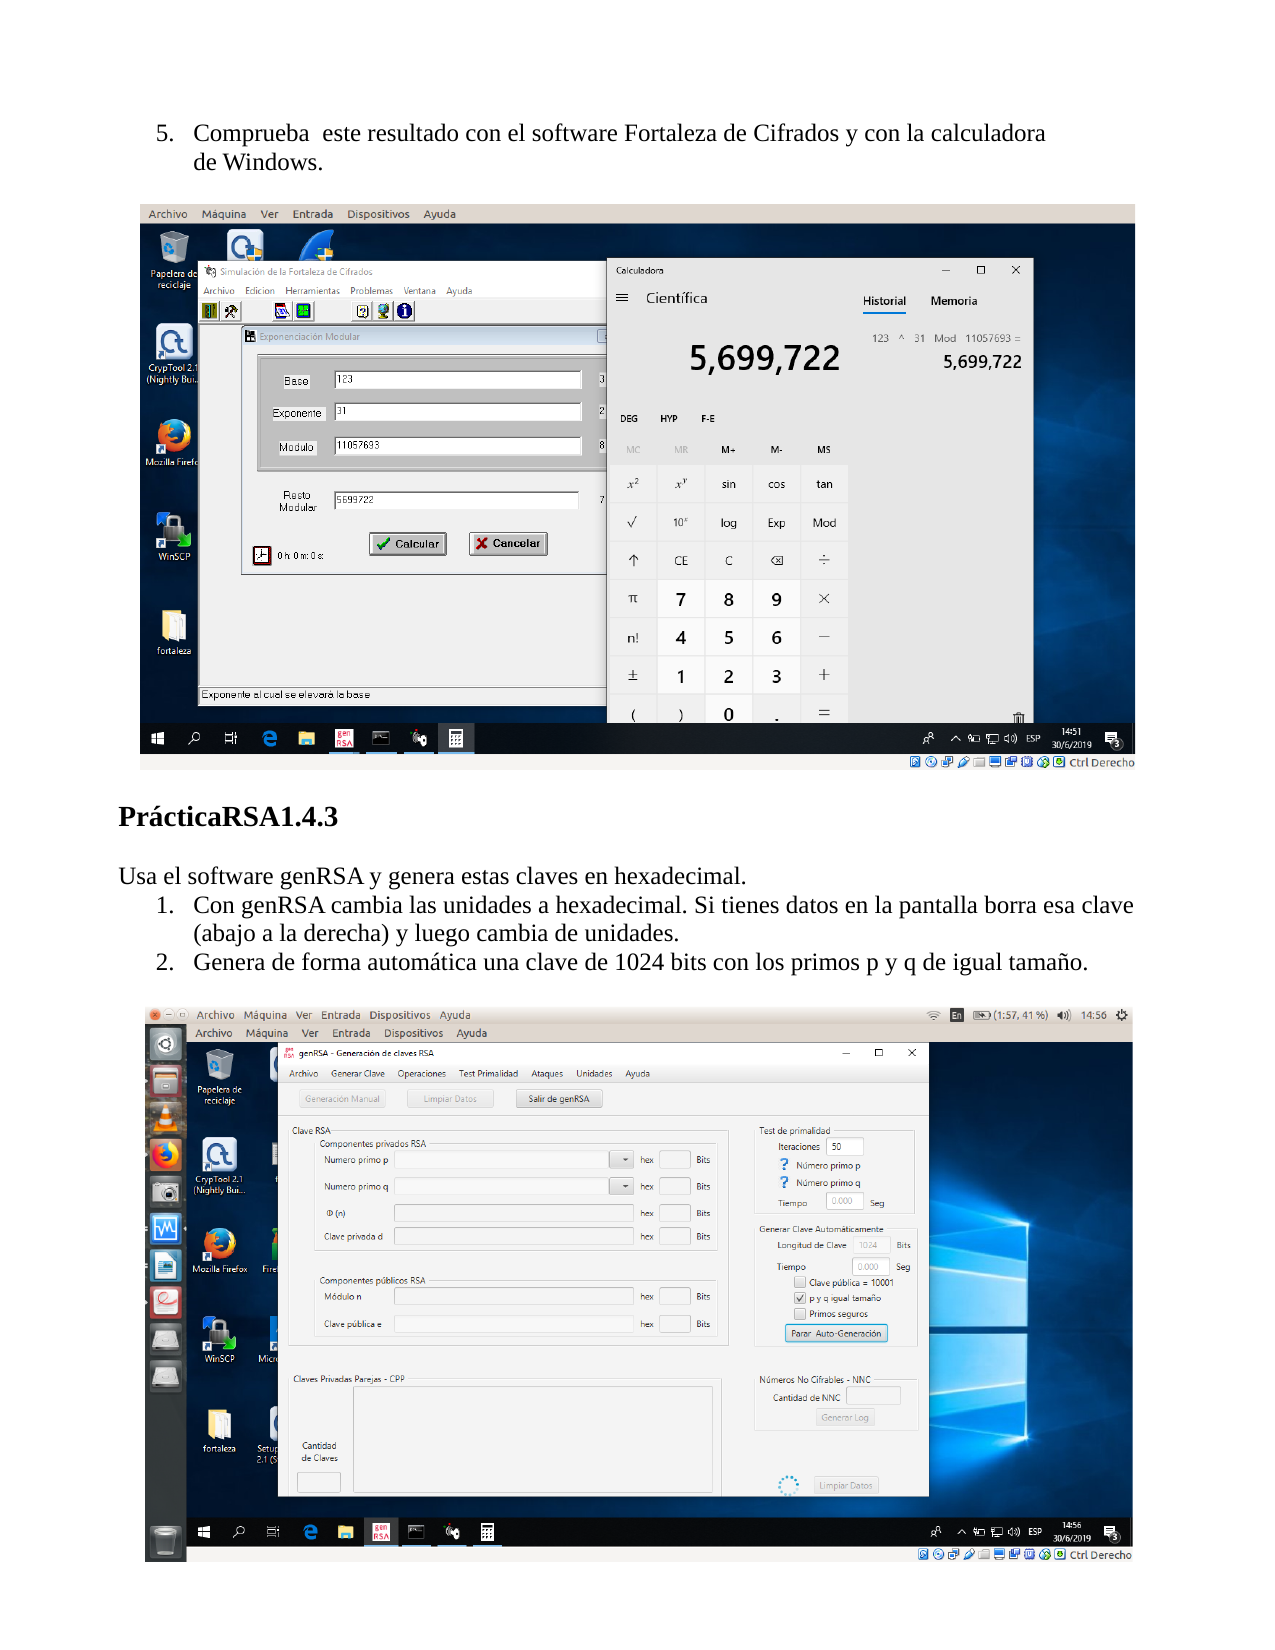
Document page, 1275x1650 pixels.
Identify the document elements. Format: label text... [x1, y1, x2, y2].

list de Windows. [156, 147, 1157, 176]
text PrácticaRSA1.4.3 [118, 799, 1157, 832]
picture [140, 204, 1136, 770]
list Comprueba este resultado con el software Fortaleza de Cifrados y con la calculadora [156, 118, 1157, 147]
picture [145, 1006, 1133, 1562]
text Usa el software genRSA y genera estas claves en hexadecimal. [118, 861, 1157, 890]
list Genera de forma automática una clave de 1024 bits con los primos p y q de igual tamaño. [156, 947, 1157, 976]
list Con genRSA cambia las unidades a hexadecimal. Si tienes datos en la pantalla borra esa clave (abajo a la derecha) y luego cambia de unidades. [156, 890, 1157, 947]
